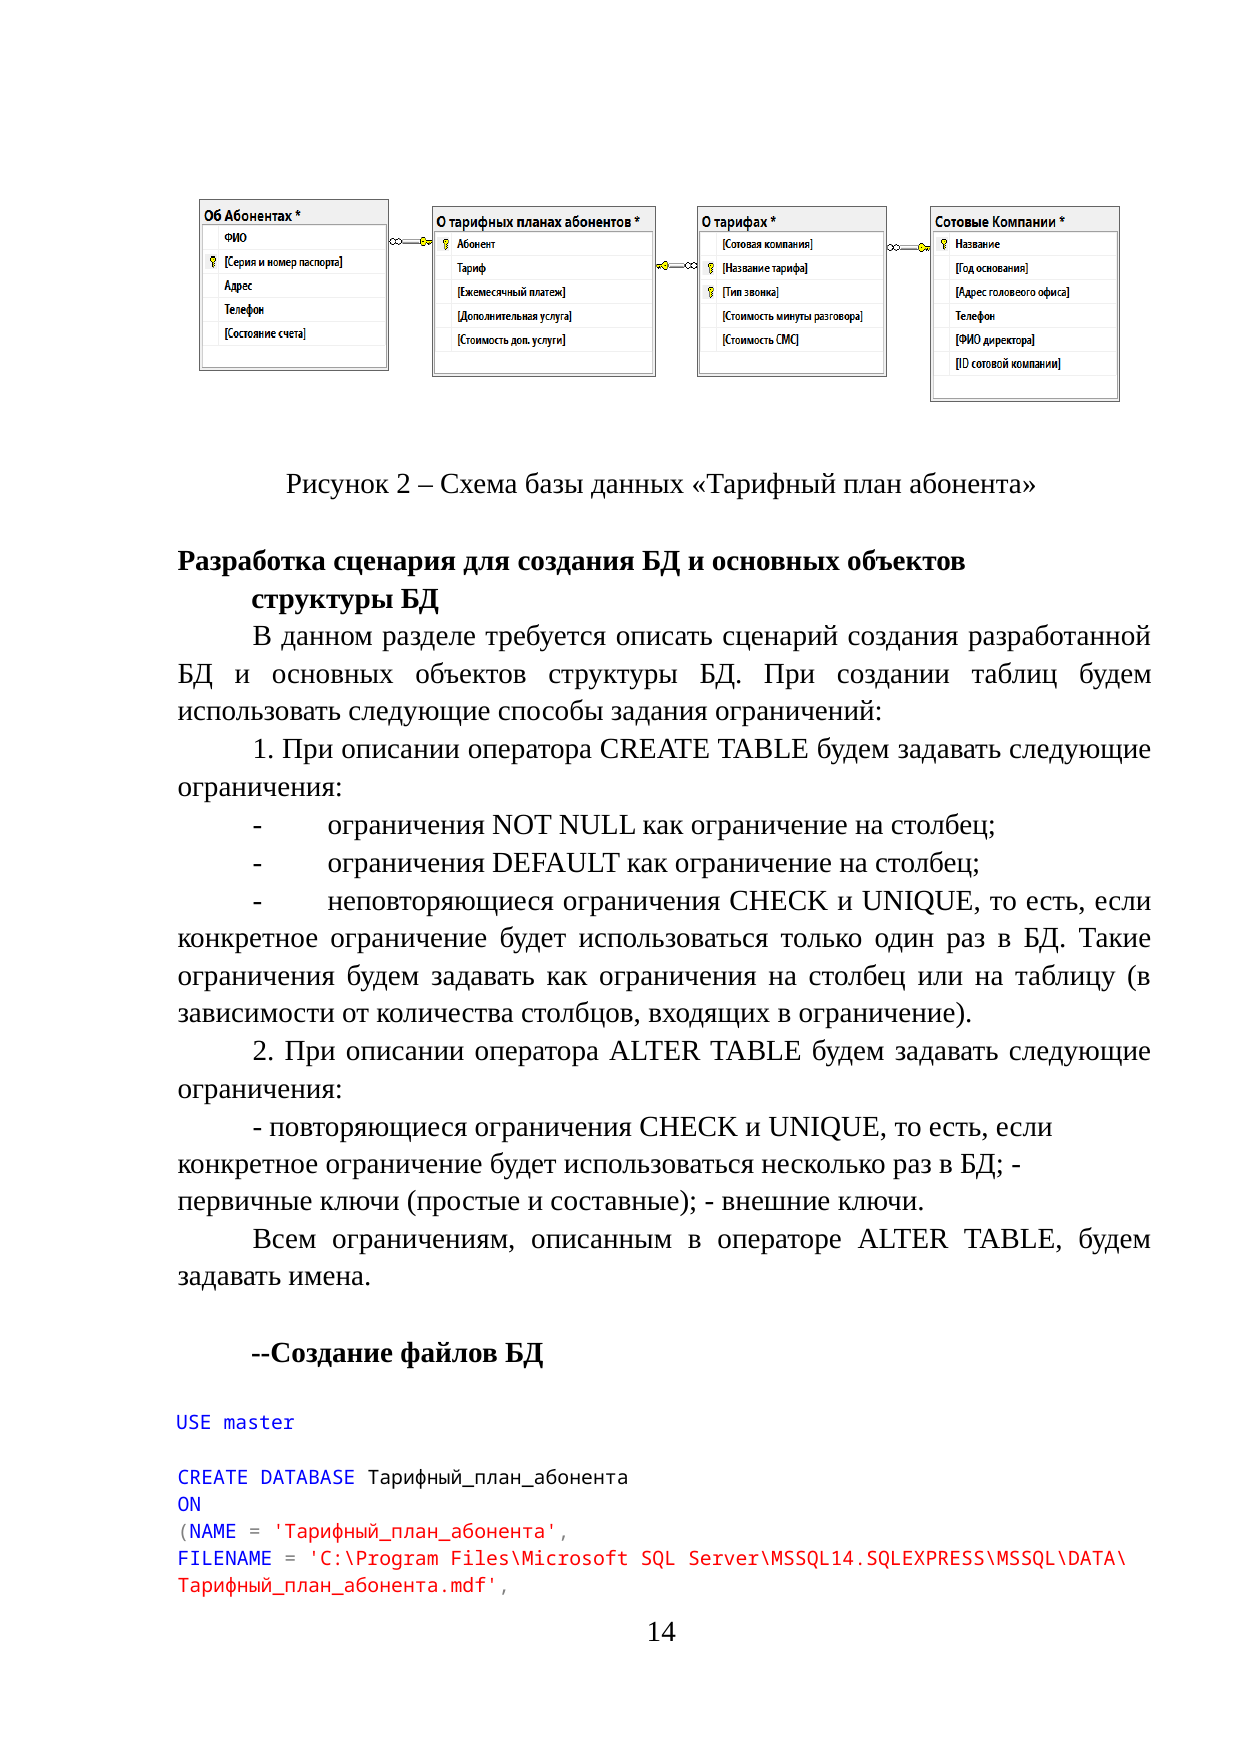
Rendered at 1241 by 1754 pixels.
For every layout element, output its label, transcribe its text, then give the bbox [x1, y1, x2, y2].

list неповторяющиеся ограничения CHECK и UNIQUE, то есть, если конкретное ограничение будет использоваться только один раз в БД. Такие ограничения будем задавать как ограничения на столбец или на таблицу (в зависимости от количества столбцов, входящих в ограничение). [177, 883, 1152, 1029]
text USE master [176, 1408, 1152, 1435]
text - повторяющиеся ограничения CHECK и UNIQUE, то есть, если конкретное ограничение будет использоваться несколько раз в БД; - первичные ключи (простые и составные); - внешние ключи. [177, 1109, 1152, 1217]
text Всем ограничениям, описанным в операторе ALTER TABLE, будем задавать имена. [177, 1221, 1152, 1292]
list ограничения DEFAULT как ограничение на столбец; [177, 845, 1152, 878]
text FILENAME = 'C:\Program Files\Microsoft SQL Server\MSSQL14.SQLEXPRESS\MSSQL\DATA\Тарифный_план_абонента.mdf', [177, 1544, 1152, 1598]
text В данном разделе требуется описать сценарий создания разработанной БД и основных объектов структуры БД. При создании таблиц будем использовать следующие способы задания ограничений: [177, 618, 1152, 727]
text (NAME = 'Тарифный_план_абонента', [177, 1517, 1152, 1544]
text 1. При описании оператора CREATE TABLE будем задавать следующие ограничения: [177, 731, 1152, 802]
text 2. При описании оператора ALTER TABLE будем задавать следующие ограничения: [177, 1033, 1152, 1104]
subtitle Разработка сценария для создания БД и основных объектов [177, 543, 1152, 577]
text Рисунок 2 – Схема базы данных «Тарифный план абонента» [200, 466, 1129, 500]
text --Создание файлов БД [251, 1335, 1152, 1369]
text ON [177, 1491, 1152, 1517]
list ограничения NOT NULL как ограничение на столбец; [177, 807, 1152, 840]
picture [184, 139, 1152, 464]
text CREATE DATABASE Тарифный_план_абонента [177, 1463, 1152, 1491]
subtitle структуры БД [177, 581, 1152, 614]
